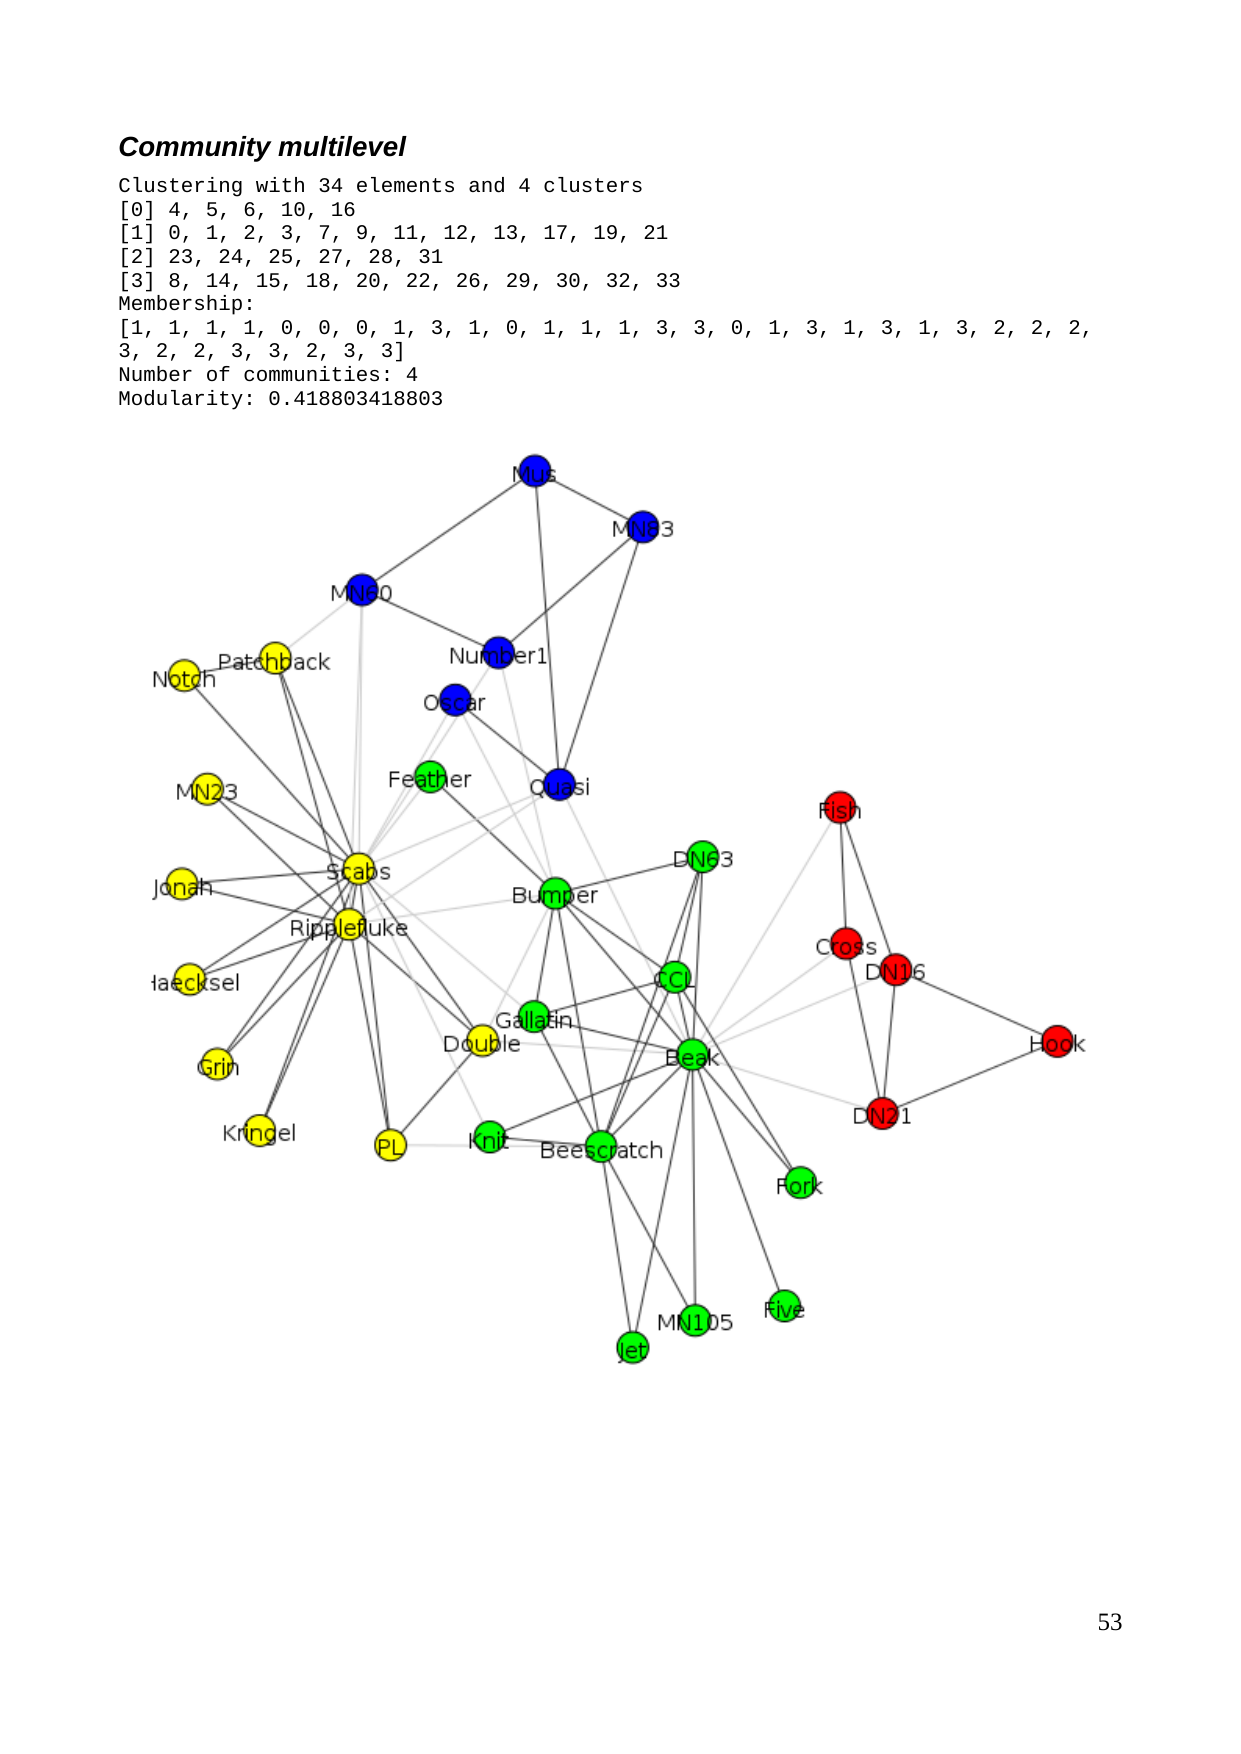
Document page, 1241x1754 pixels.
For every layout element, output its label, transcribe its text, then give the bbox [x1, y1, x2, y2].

text [2] 23, 24, 25, 27, 28, 31 [118, 246, 1122, 269]
picture [151, 441, 1089, 1379]
text Clustering with 34 elements and 4 clusters [118, 175, 1122, 199]
text [0] 4, 5, 6, 10, 16 [118, 199, 1122, 222]
text Number of communities: 4 [118, 364, 1122, 388]
text [3] 8, 14, 15, 18, 20, 22, 26, 29, 30, 32, 33 [118, 269, 1122, 293]
text [1] 0, 1, 2, 3, 7, 9, 11, 12, 13, 17, 19, 21 [118, 222, 1122, 246]
text Modularity: 0.418803418803 [118, 388, 1122, 411]
text Membership: [118, 293, 1122, 317]
text [1, 1, 1, 1, 0, 0, 0, 1, 3, 1, 0, 1, 1, 1, 3, 3, 0, 1, 3, 1, 3, 1, 3, 2, 2, 2, 3, 2, 2, 3, 3, 2, 3, 3] [118, 317, 1122, 364]
subtitle Community multilevel [118, 131, 1122, 162]
